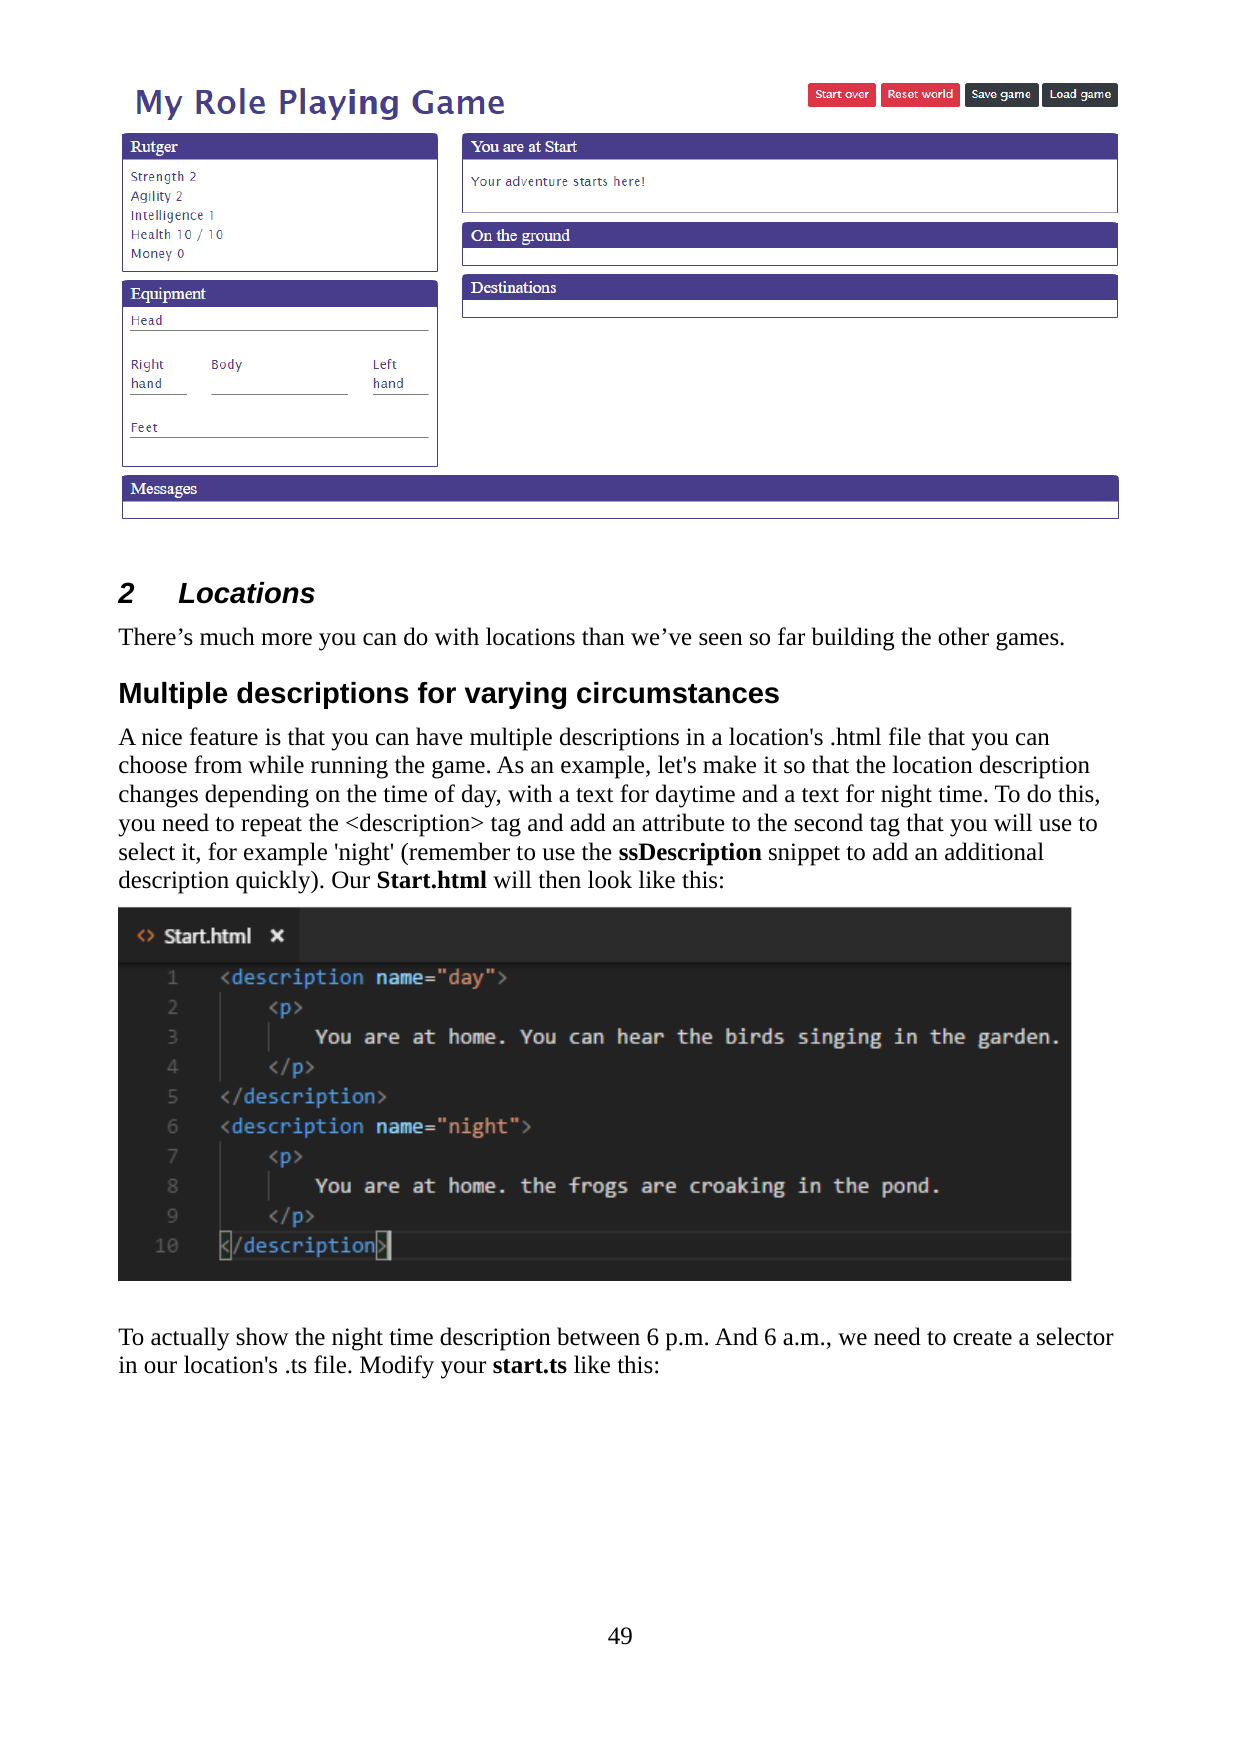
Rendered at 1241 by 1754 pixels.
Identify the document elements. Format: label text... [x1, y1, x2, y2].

subtitle Locations [118, 576, 1122, 609]
text A nice feature is that you can have multiple descriptions in a location's .html file that you can choose from while running the game. As an example, let's make it so that the location description changes depending on the time of day, with a text for daytime and a text for night time. To do this, you need to repeat the <description> tag and add an attribute to the second tag that you will use to select it, for example 'night' (remember to use the ssDescription snippet to add an additional description quickly). Our Start.html will then look like this: [118, 722, 1122, 894]
subtitle Multiple descriptions for varying circumstances [118, 676, 1122, 709]
text To actually show the night time description between 6 p.m. And 6 a.m., we need to create a selector in our location's .ts file. Modify your start.ts like this: [118, 1322, 1122, 1379]
text There’s much more you can do with locations than we’ve seen so far building the other games. [118, 622, 1122, 651]
